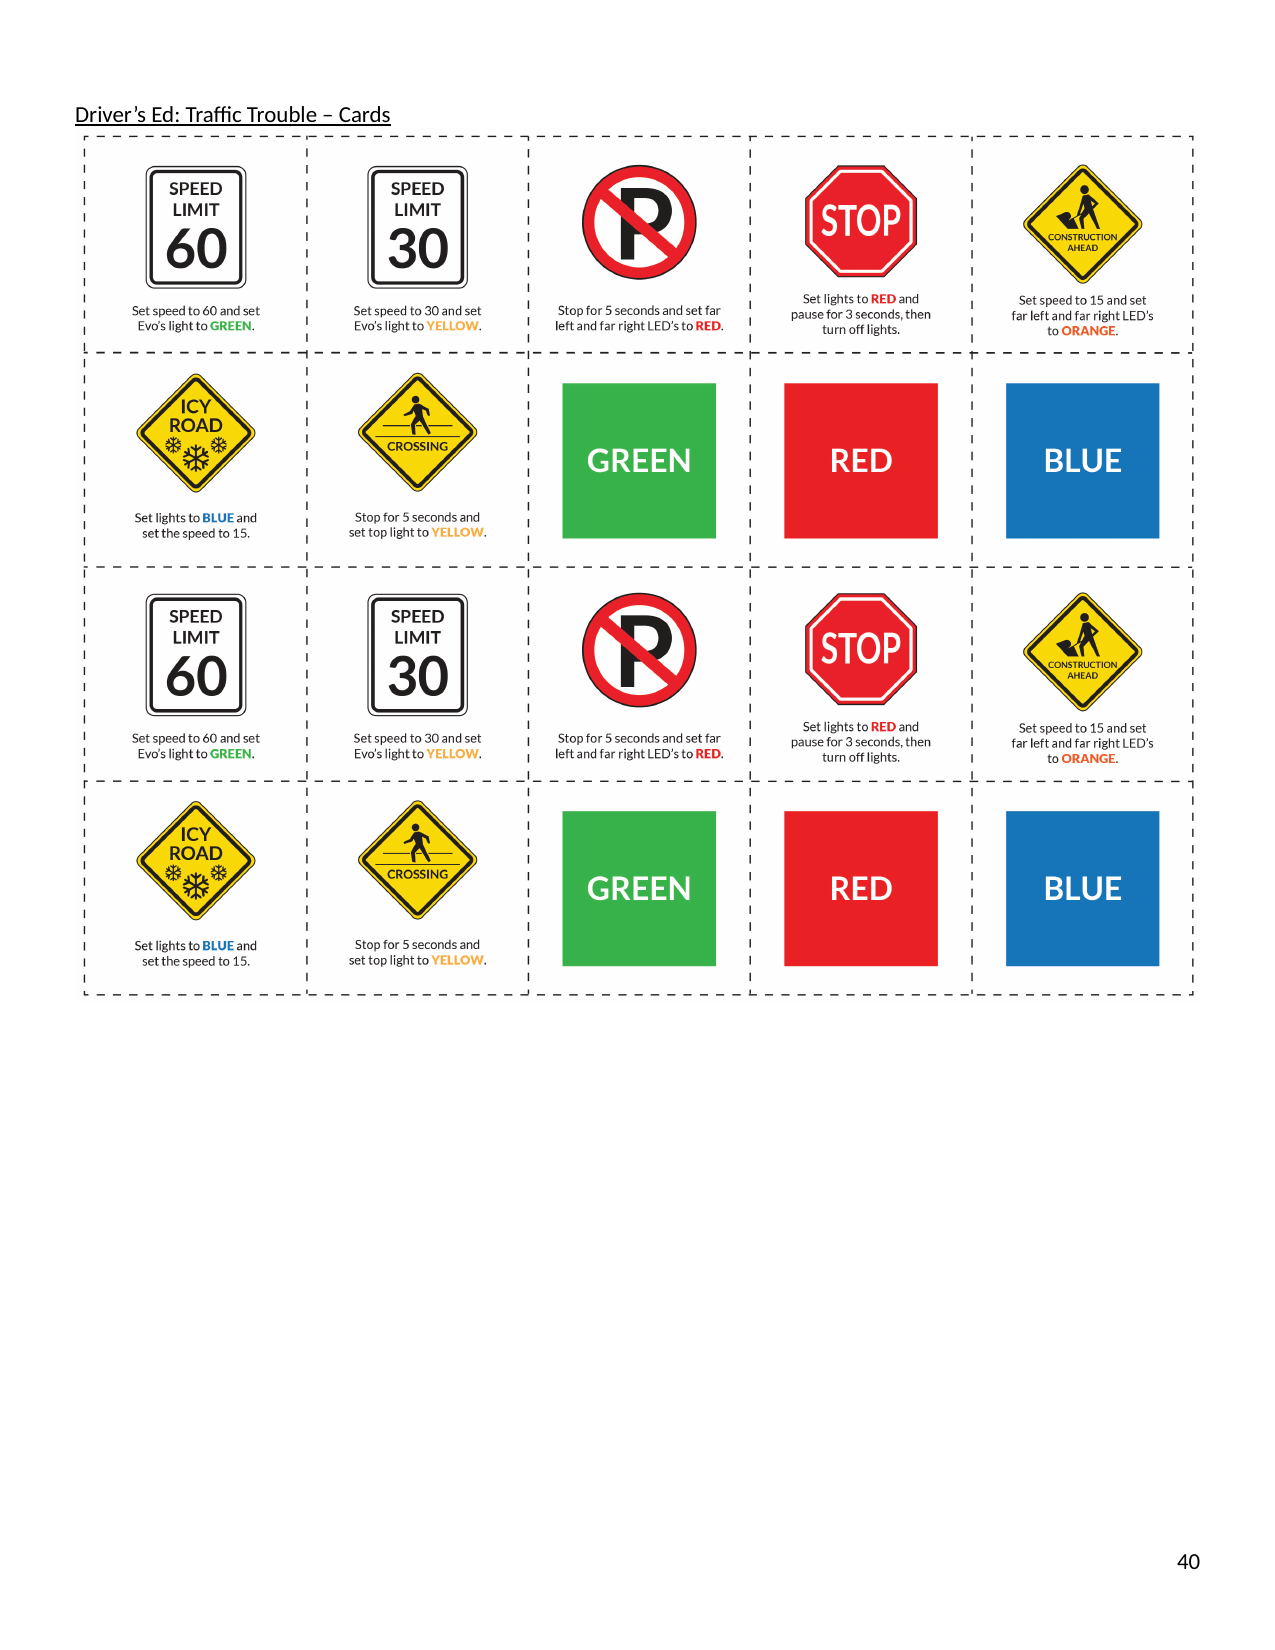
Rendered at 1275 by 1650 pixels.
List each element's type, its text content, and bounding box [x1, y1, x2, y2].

picture [75, 128, 1200, 1003]
subtitle Driver’s Ed: Traffic Trouble – Cards [75, 100, 1200, 128]
